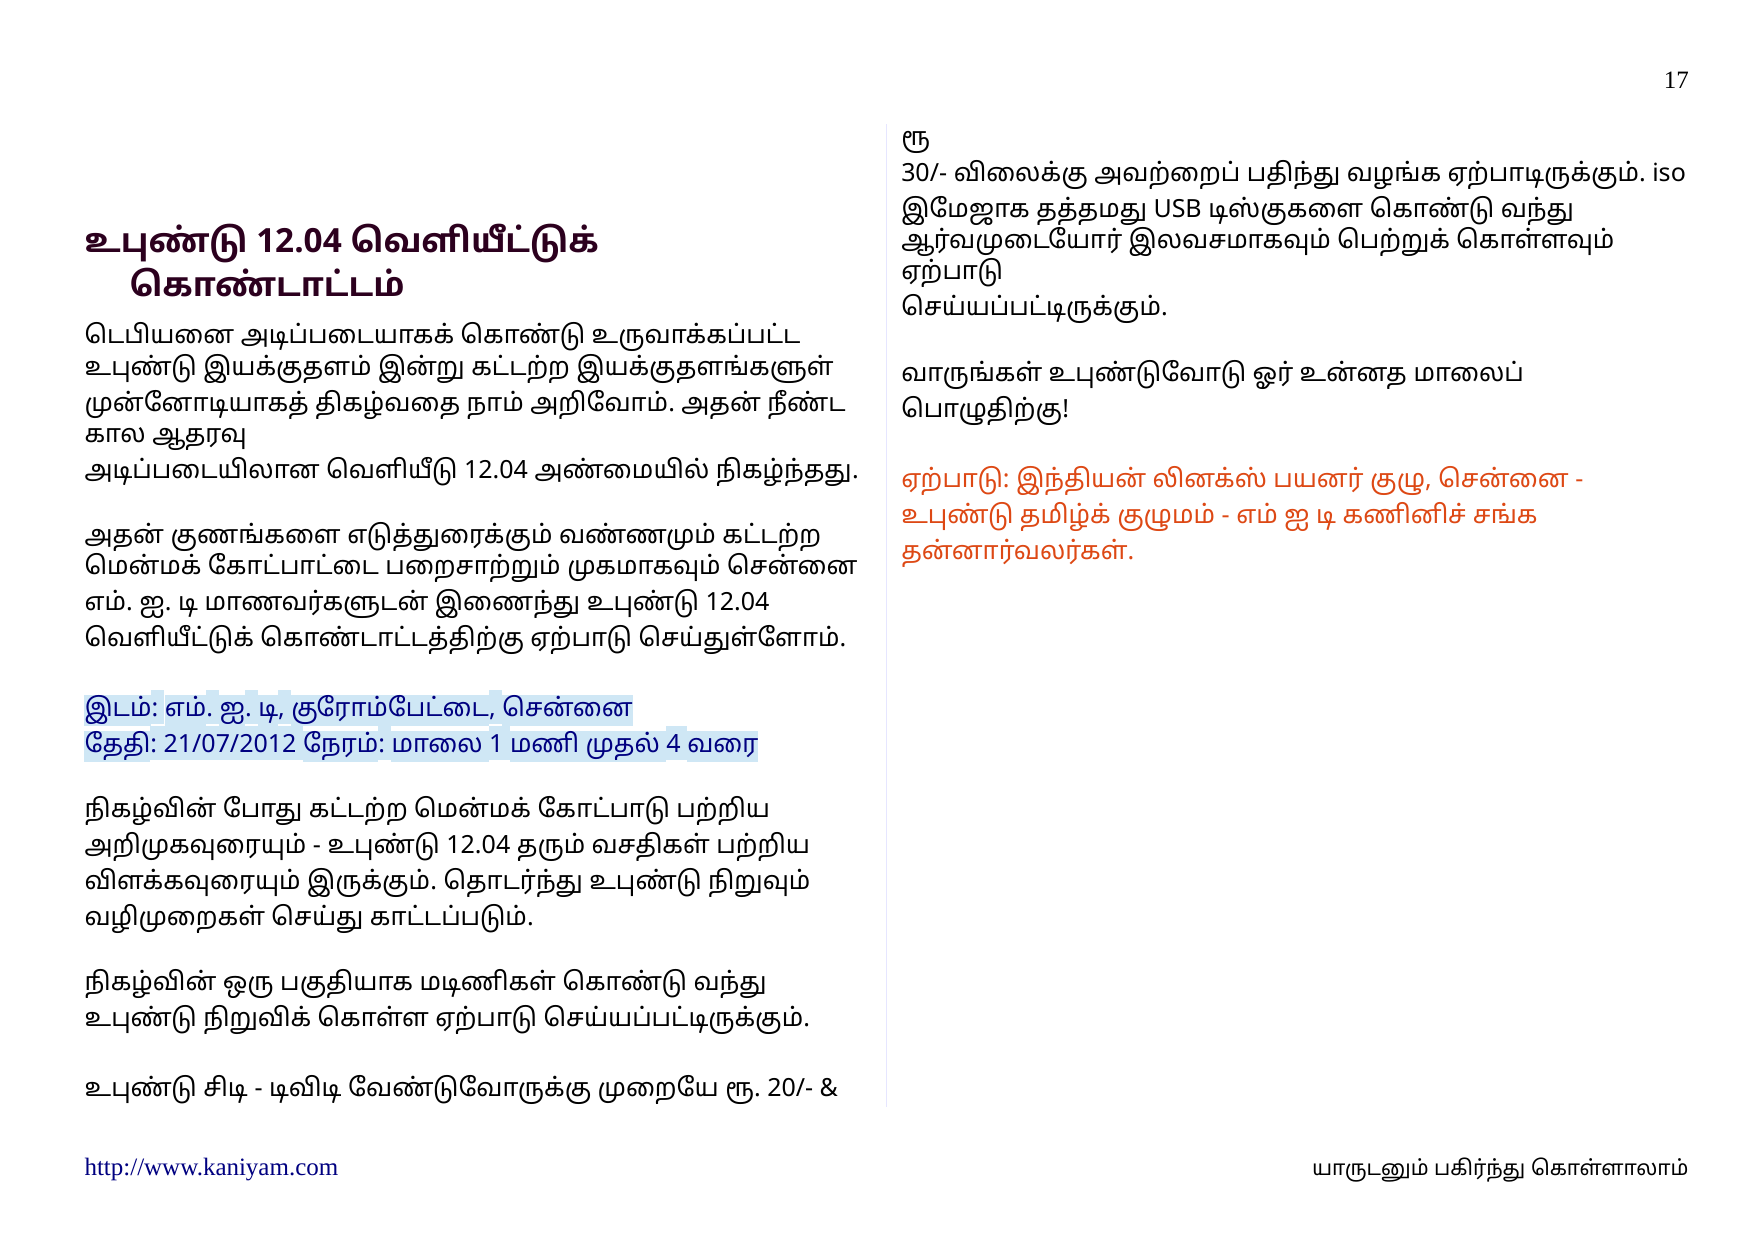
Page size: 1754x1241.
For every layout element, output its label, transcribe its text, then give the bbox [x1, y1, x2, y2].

subtitle உபுண்டு 12.04 வெளியீட்டுக் கொண்டாட்டம் [84, 217, 872, 309]
subtitle டெபியனை அடிப்படையாகக் கொண்டு உருவாக்கப்பட்ட உபுண்டு இயக்குதளம் இன்று கட்டற்ற இயக்குதளங்களுள் முன்னோடியாகத் திகழ்வதை நாம் அறிவோம். அதன் நீண்ட கால ஆதரவு அடிப்படையிலான வெளியீடு 12.04 அண்மையில் நிகழ்ந்தது. அதன் குணங்களை எடுத்துரைக்கும் வண்ணமும் கட்டற்ற மென்மக் கோட்பாட்டை பறைசாற்றும் முகமாகவும் சென்னை எம். ஐ. டி மாணவர்களுடன் இணைந்து உபுண்டு 12.04 வெளியீட்டுக் கொண்டாட்டத்திற்கு ஏற்பாடு செய்துள்ளோம். இடம்: எம். ஐ. டி, குரோம்பேட்டை, சென்னை தேதி: 21/07/2012 நேரம்: மாலை 1 மணி முதல் 4 வரை நிகழ்வின் போது கட்டற்ற மென்மக் கோட்பாடு பற்றிய அறிமுகவுரையும் - உபுண்டு 12.04 தரும் வசதிகள் பற்றிய விளக்கவுரையும் இருக்கும். தொடர்ந்து உபுண்டு நிறுவும் வழிமுறைகள் செய்து காட்டப்படும். நிகழ்வின் ஒரு பகுதியாக மடிணிகள் கொண்டு வந்து உபுண்டு நிறுவிக் கொள்ள ஏற்பாடு செய்யப்பட்டிருக்கும். [84, 322, 872, 1036]
subtitle உபுண்டு சிடி - டிவிடி வேண்டுவோருக்கு முறையே ரூ. 20/- & [84, 1070, 872, 1106]
subtitle ரூ 30/- விலைக்கு அவற்றைப் பதிந்து வழங்க ஏற்பாடிருக்கும். iso இமேஜாக தத்தமது USB டிஸ்குகளை கொண்டு வந்து ஆர்வமுடையோர் இலவசமாகவும் பெற்றுக் கொள்ளவும் ஏற்பாடு செய்யப்பட்டிருக்கும். வாருங்கள் உபுண்டுவோடு ஓர் உன்னத மாலைப் பொழுதிற்கு! ஏற்பாடு: இந்தியன் லினக்ஸ் பயனர் குழு, சென்னை - உபுண்டு தமிழ்க் குழுமம் - எம் ஐ டி கணினிச் சங்க தன்னார்வலர்கள். [901, 124, 1688, 568]
